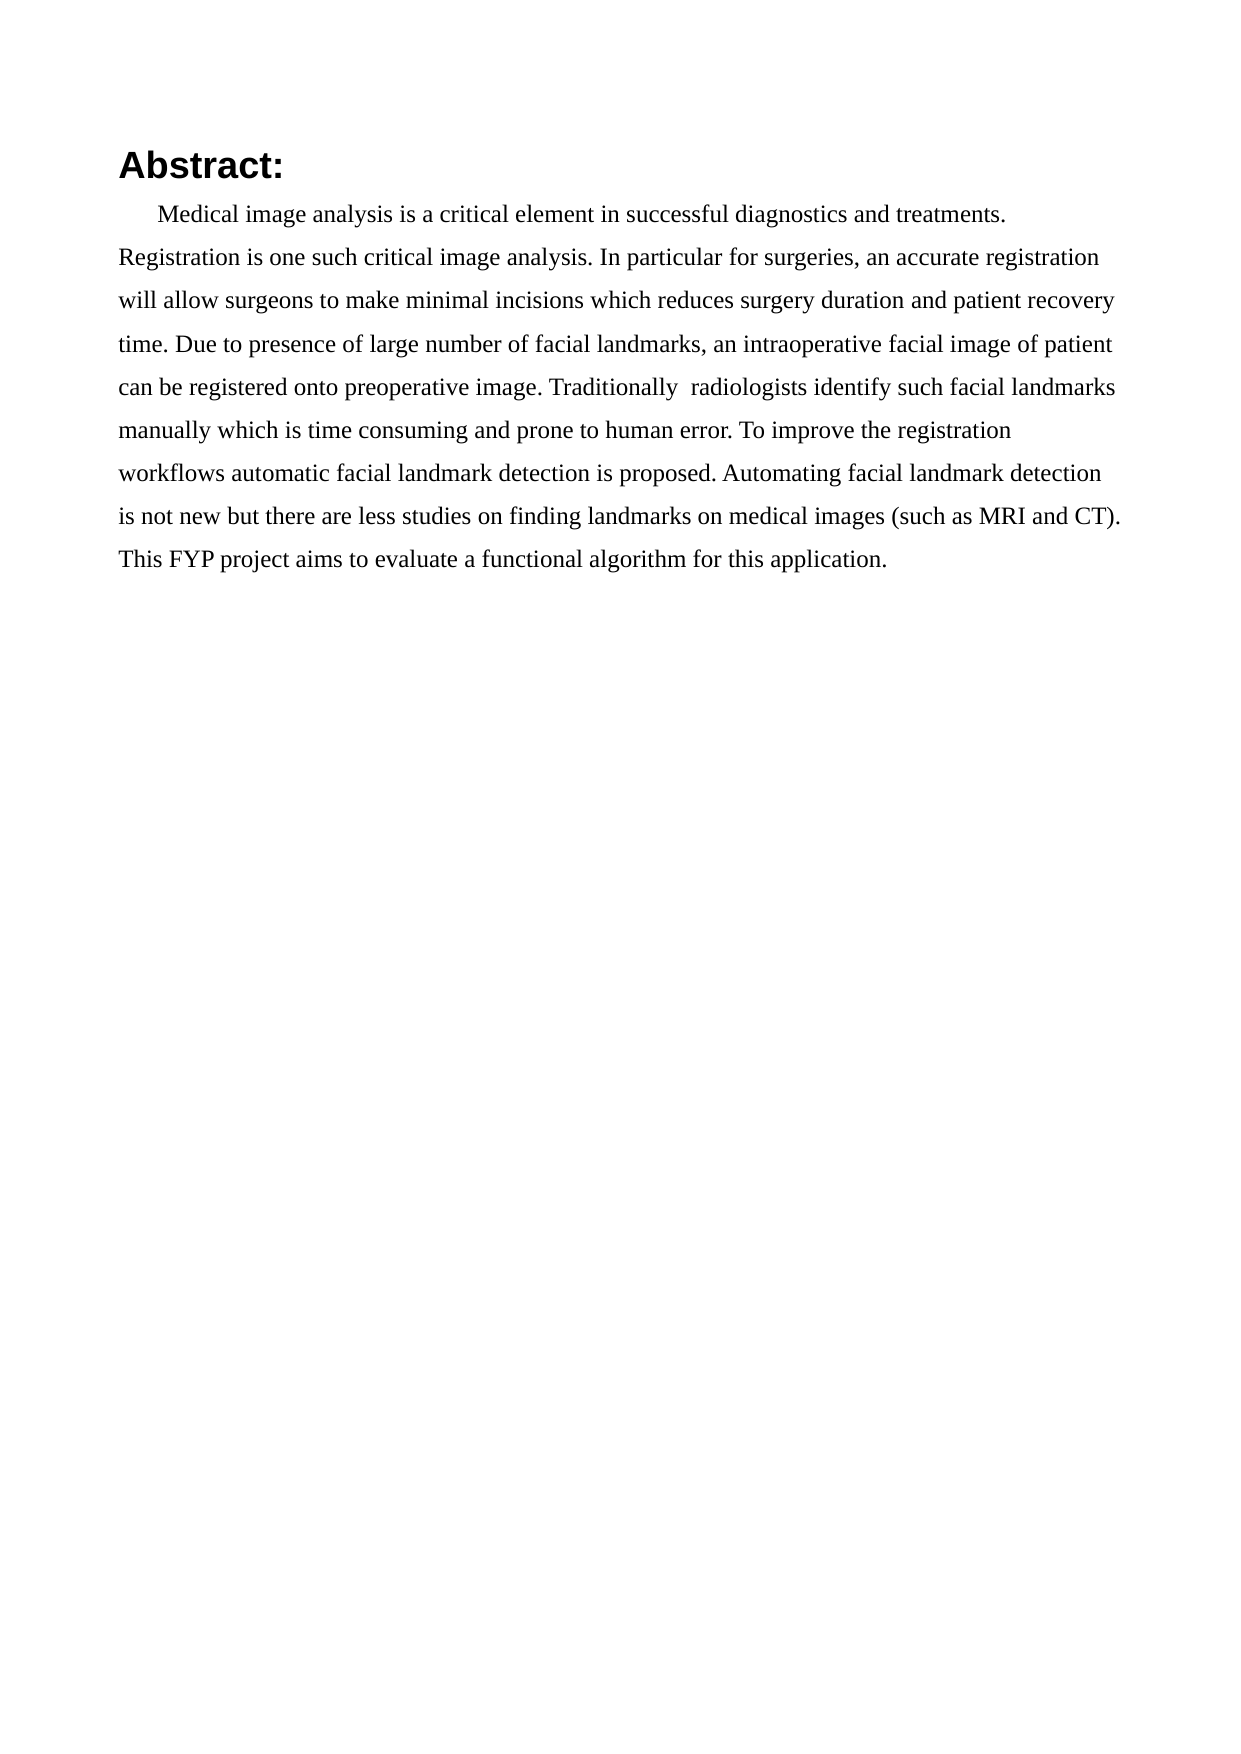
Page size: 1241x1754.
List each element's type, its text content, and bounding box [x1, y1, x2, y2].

subtitle Abstract: [118, 143, 1122, 187]
text Medical image analysis is a critical element in successful diagnostics and treatments. Registration is one such critical image analysis. In particular for surgeries, an accurate registration will allow surgeons to make minimal incisions which reduces surgery duration and patient recovery time. Due to presence of large number of facial landmarks, an intraoperative facial image of patient can be registered onto preoperative image. Traditionally radiologists identify such facial landmarks manually which is time consuming and prone to human error. To improve the registration workflows automatic facial landmark detection is proposed. Automating facial landmark detection is not new but there are less studies on finding landmarks on medical images (such as MRI and CT). This FYP project aims to evaluate a functional algorithm for this application. [118, 199, 1122, 573]
